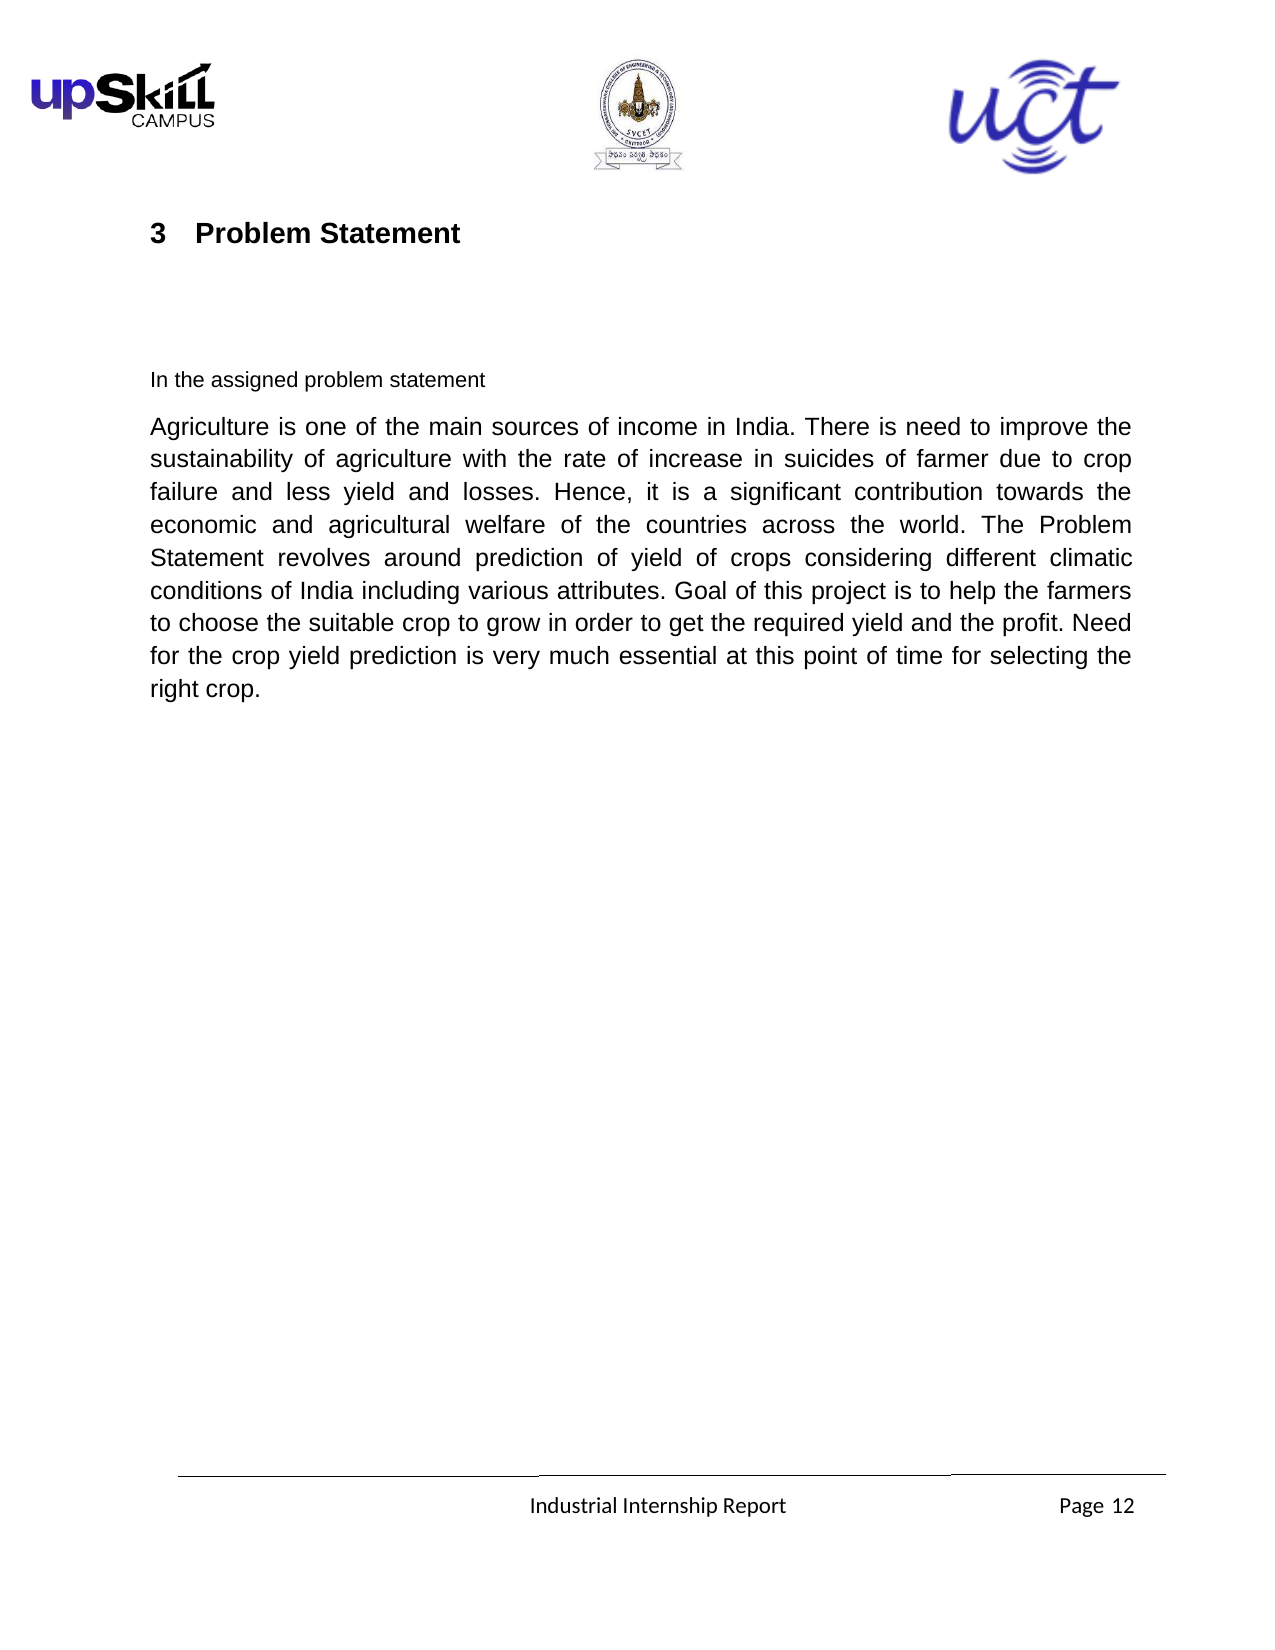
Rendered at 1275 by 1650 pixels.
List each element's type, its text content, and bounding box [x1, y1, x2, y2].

text In the assigned problem statement [150, 359, 1134, 392]
text Agriculture is one of the main sources of income in India. There is need to improve the sustainability of agriculture with the rate of increase in suicides of farmer due to crop failure and less yield and losses. Hence, it is a significant contribution towards the economic and agricultural welfare of the countries across the world. The Problem Statement revolves around prediction of yield of crops considering different climatic conditions of India including various attributes. Goal of this project is to help the farmers to choose the suitable crop to grow in order to get the required yield and the profit. Need for the crop yield prediction is very much essential at this point of time for selecting the right crop. [150, 407, 1134, 703]
subtitle Problem Statement [150, 216, 1134, 250]
